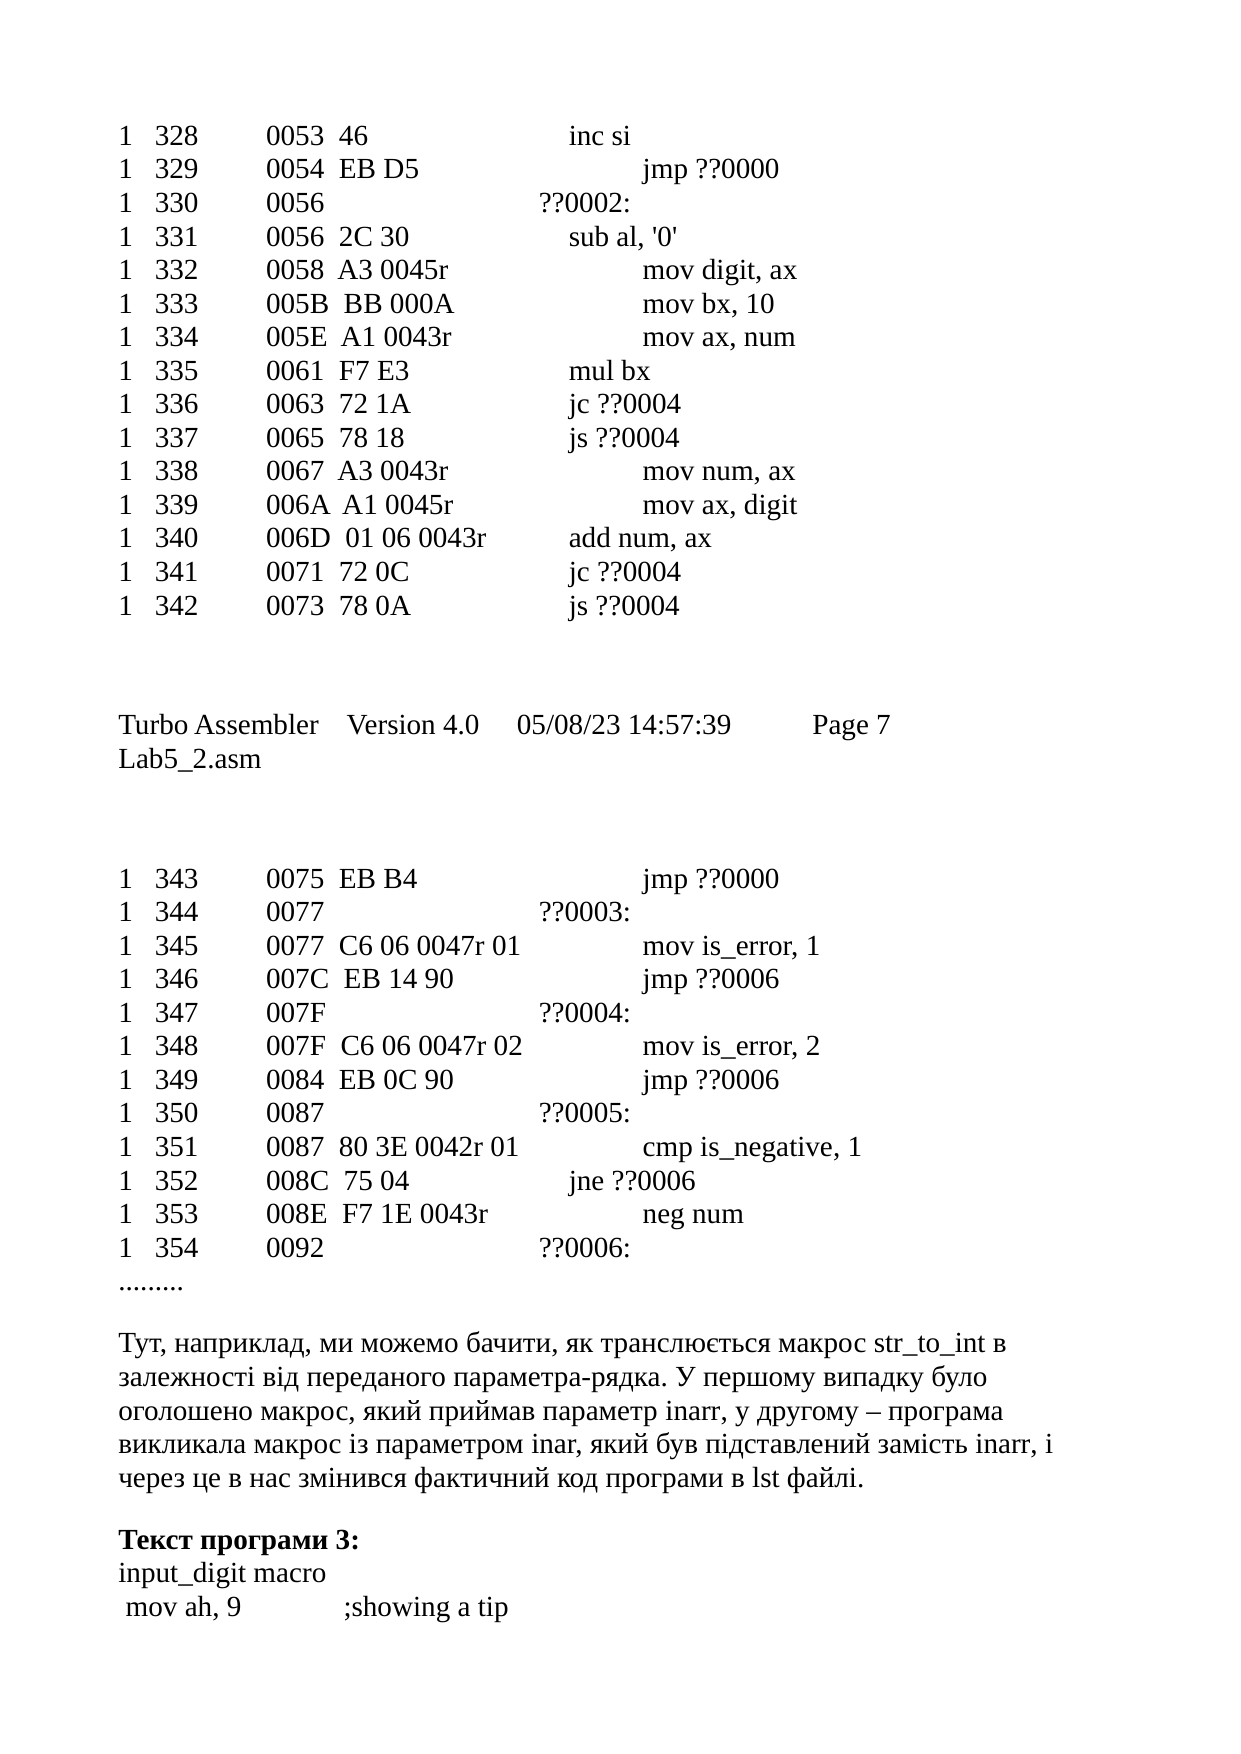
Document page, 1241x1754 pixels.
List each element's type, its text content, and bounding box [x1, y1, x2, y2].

text Turbo Assembler Version 4.0 05/08/23 14:57:39 Page 7 [118, 707, 1122, 741]
text 1 340 006D 01 06 0043r add num, ax [118, 521, 1122, 554]
text 1 328 0053 46 inc si [118, 118, 1122, 152]
text mov ah, 9 ;showing a tip [118, 1589, 1122, 1623]
text 1 335 0061 F7 E3 mul bx [118, 353, 1122, 386]
text 1 350 0087 ??0005: [118, 1096, 1122, 1129]
text 1 338 0067 A3 0043r mov num, ax [118, 453, 1122, 487]
text 1 334 005E A1 0043r mov ax, num [118, 319, 1122, 353]
text 1 336 0063 72 1A jc ??0004 [118, 386, 1122, 420]
text 1 352 008C 75 04 jne ??0006 [118, 1163, 1122, 1196]
text 1 353 008E F7 1E 0043r neg num [118, 1196, 1122, 1230]
text 1 342 0073 78 0A js ??0004 [118, 588, 1122, 621]
text 1 354 0092 ??0006: [118, 1230, 1122, 1263]
text 1 351 0087 80 3E 0042r 01 cmp is_negative, 1 [118, 1129, 1122, 1163]
text 1 346 007C EB 14 90 jmp ??0006 [118, 961, 1122, 995]
text Тут, наприклад, ми можемо бачити, як транслюється макрос str_to_int в залежності від переданого параметра-рядка. У першому випадку було оголошено макрос, який приймав параметр inarr, у другому – програма викликала макрос із параметром inar, який був підставлений замість inarr, і через це в нас змінився фактичний код програми в lst файлі. [118, 1326, 1122, 1493]
text Lab5_2.asm [118, 741, 1122, 774]
text 1 344 0077 ??0003: [118, 894, 1122, 928]
text Текст програми 3: [118, 1522, 1122, 1556]
text 1 348 007F C6 06 0047r 02 mov is_error, 2 [118, 1028, 1122, 1062]
text 1 337 0065 78 18 js ??0004 [118, 420, 1122, 453]
text ......... [118, 1263, 1122, 1297]
text 1 332 0058 A3 0045r mov digit, ax [118, 252, 1122, 286]
text 1 329 0054 EB D5 jmp ??0000 [118, 152, 1122, 185]
text 1 347 007F ??0004: [118, 995, 1122, 1028]
text 1 339 006A A1 0045r mov ax, digit [118, 487, 1122, 521]
text 1 343 0075 EB B4 jmp ??0000 [118, 861, 1122, 894]
text 1 333 005B BB 000A mov bx, 10 [118, 286, 1122, 319]
text 1 341 0071 72 0C jc ??0004 [118, 554, 1122, 588]
text 1 330 0056 ??0002: [118, 185, 1122, 219]
text 1 331 0056 2C 30 sub al, '0' [118, 219, 1122, 252]
text 1 345 0077 C6 06 0047r 01 mov is_error, 1 [118, 928, 1122, 961]
text 1 349 0084 EB 0C 90 jmp ??0006 [118, 1062, 1122, 1096]
text input_digit macro [118, 1556, 1122, 1589]
